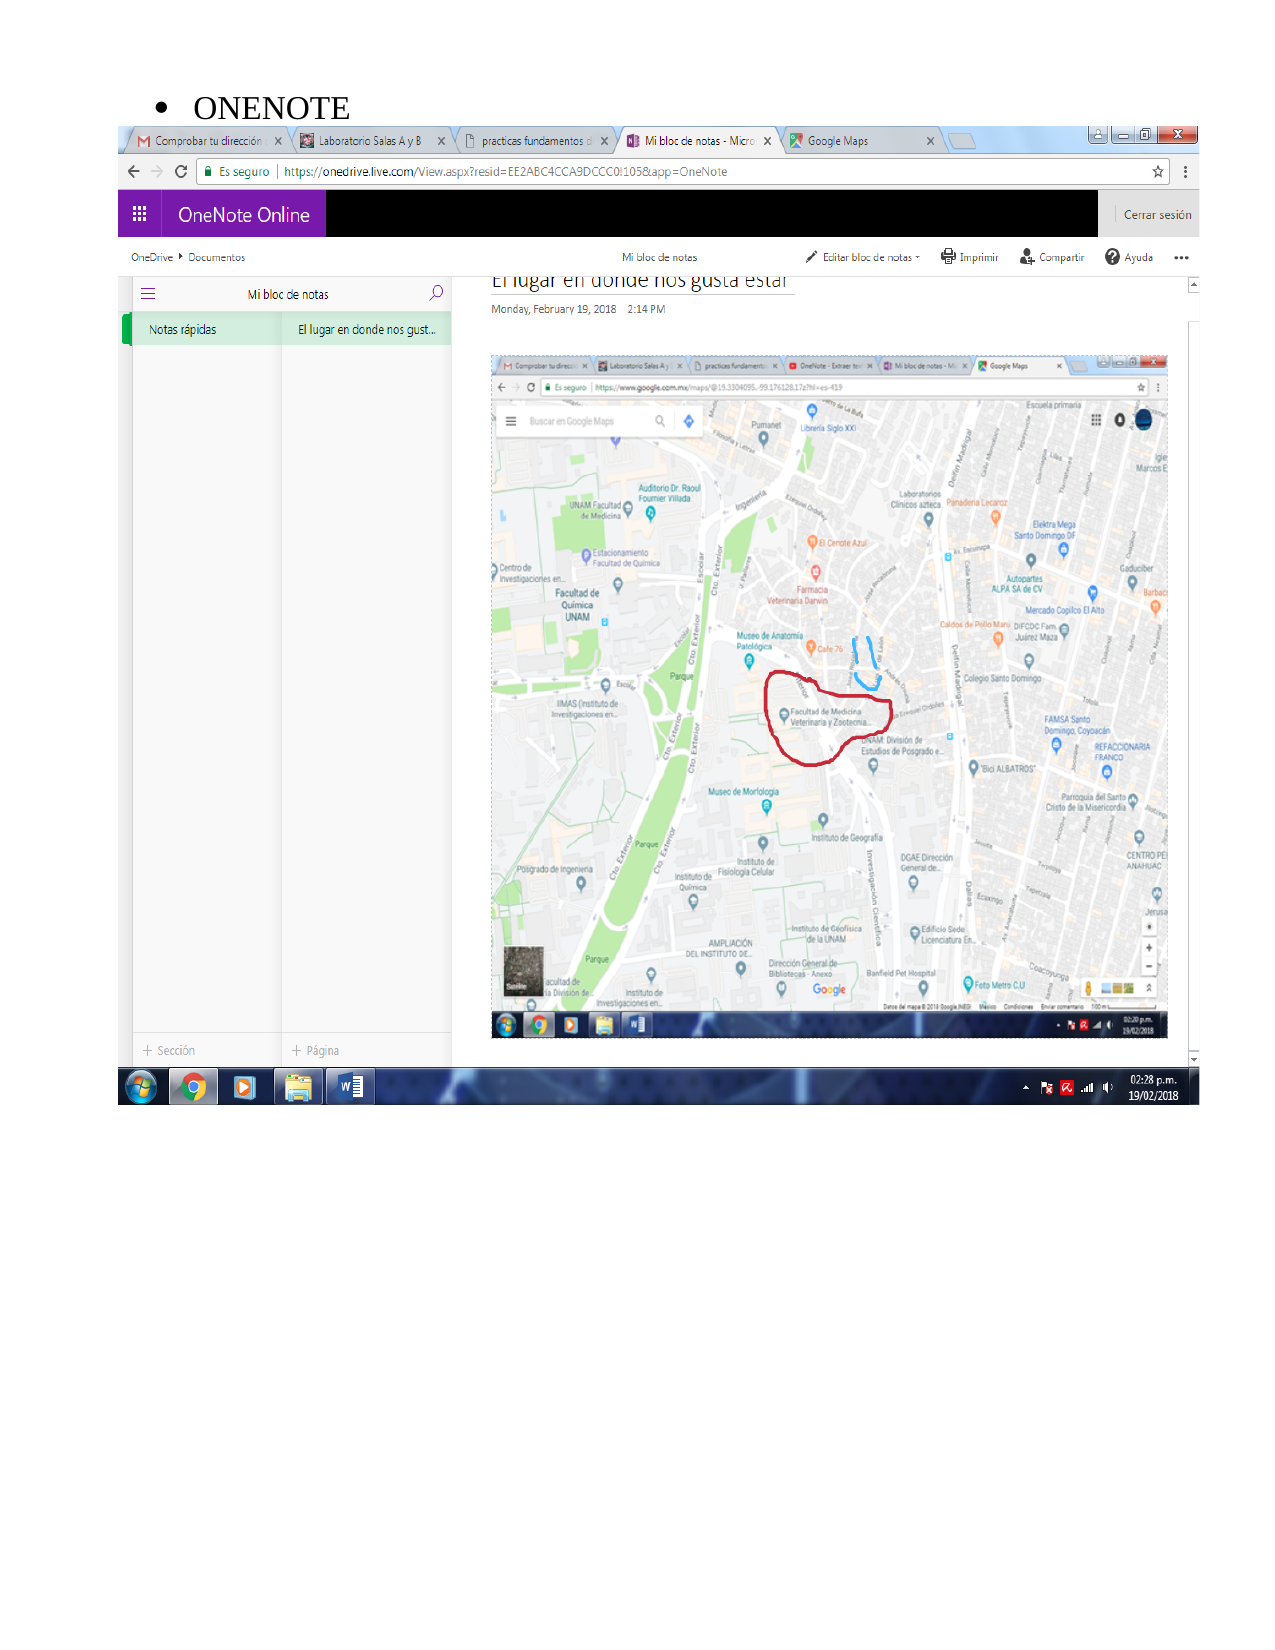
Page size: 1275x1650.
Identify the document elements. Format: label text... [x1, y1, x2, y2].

list ONENOTE [156, 88, 1205, 126]
